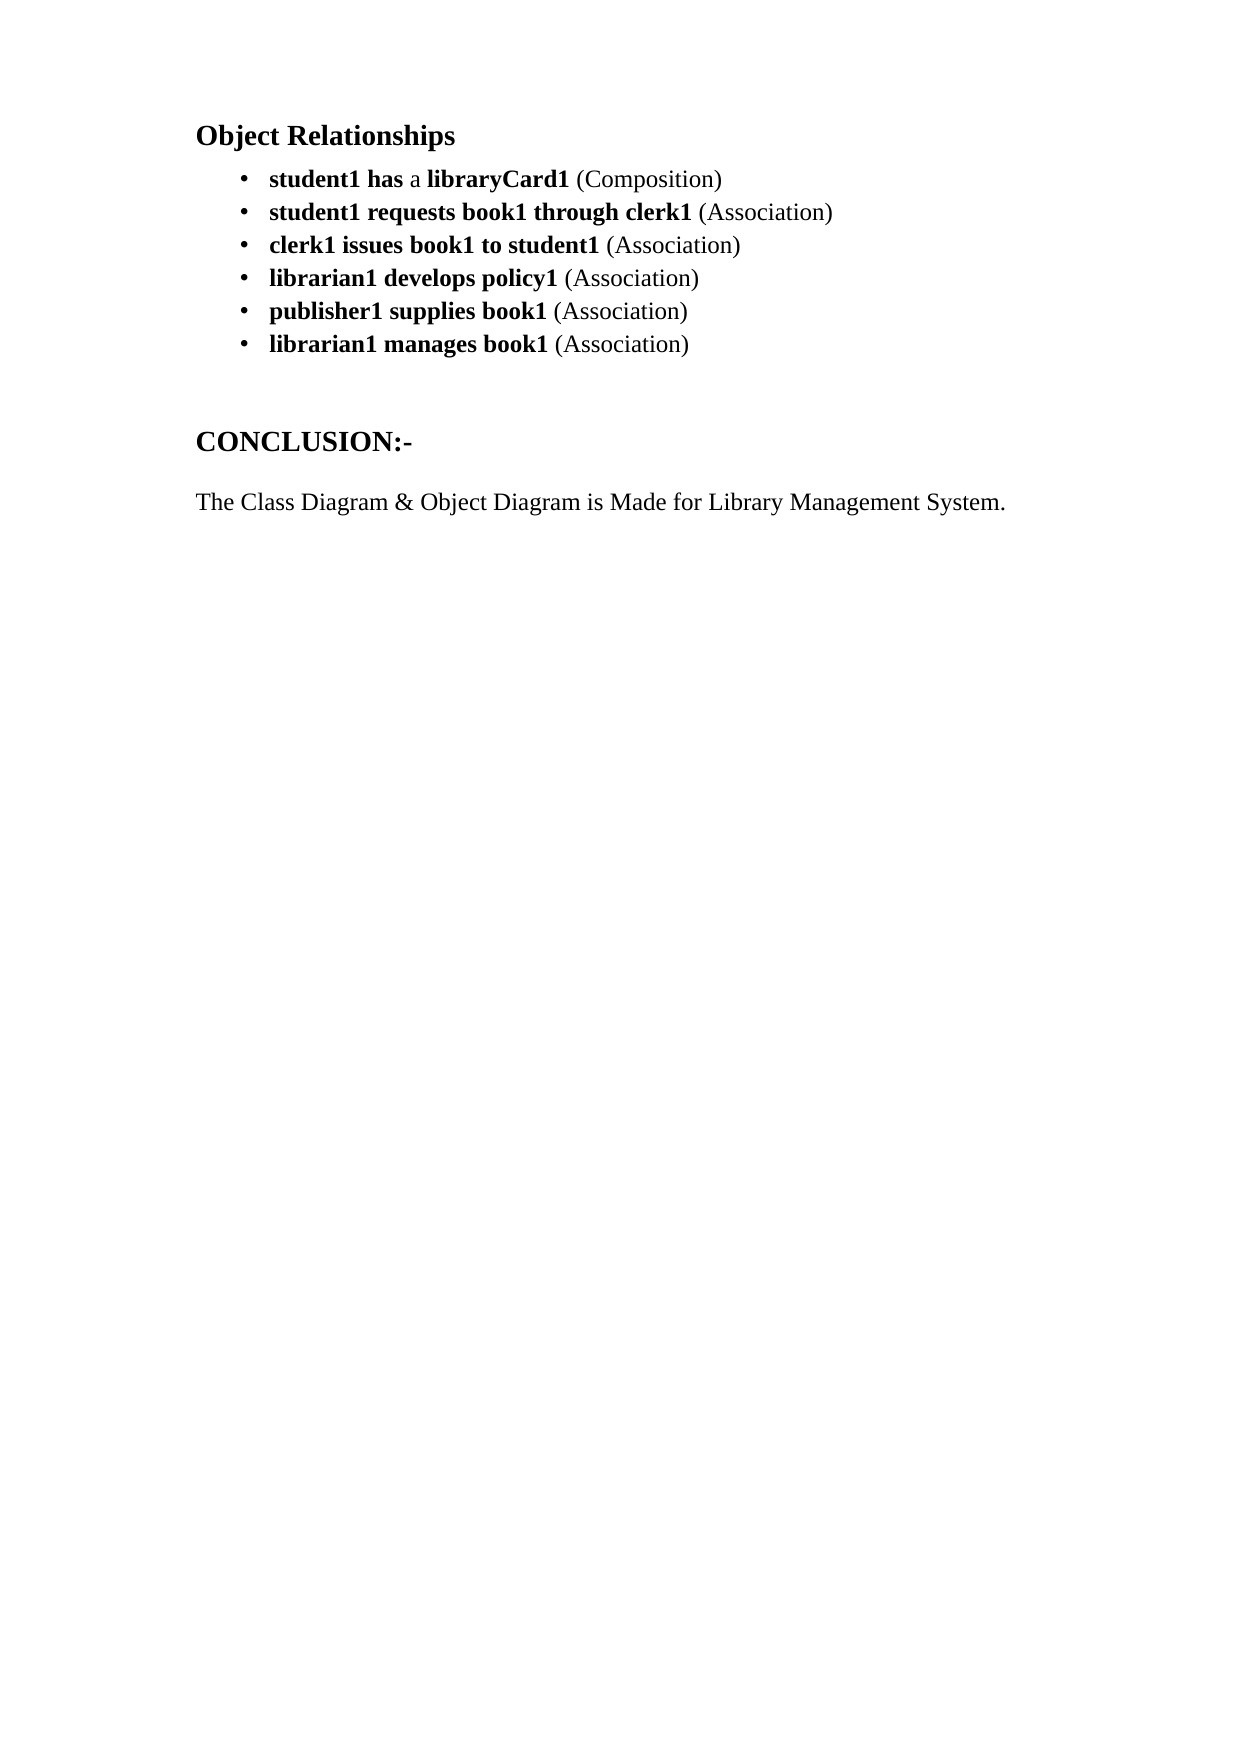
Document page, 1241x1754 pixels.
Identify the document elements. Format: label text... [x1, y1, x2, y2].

text CONCLUSION:- [195, 424, 1123, 458]
list student1 has a libraryCard1 (Composition) [240, 164, 1123, 193]
list student1 requests book1 through clerk1 (Association) [240, 197, 1123, 226]
list librarian1 develops policy1 (Association) [240, 263, 1123, 292]
subtitle Object Relationships [195, 118, 1123, 152]
list clerk1 issues book1 to student1 (Association) [240, 230, 1123, 259]
list publisher1 supplies book1 (Association) [240, 296, 1123, 325]
list librarian1 manages book1 (Association) [240, 329, 1123, 358]
text The Class Diagram & Object Diagram is Made for Library Management System. [195, 487, 1123, 516]
